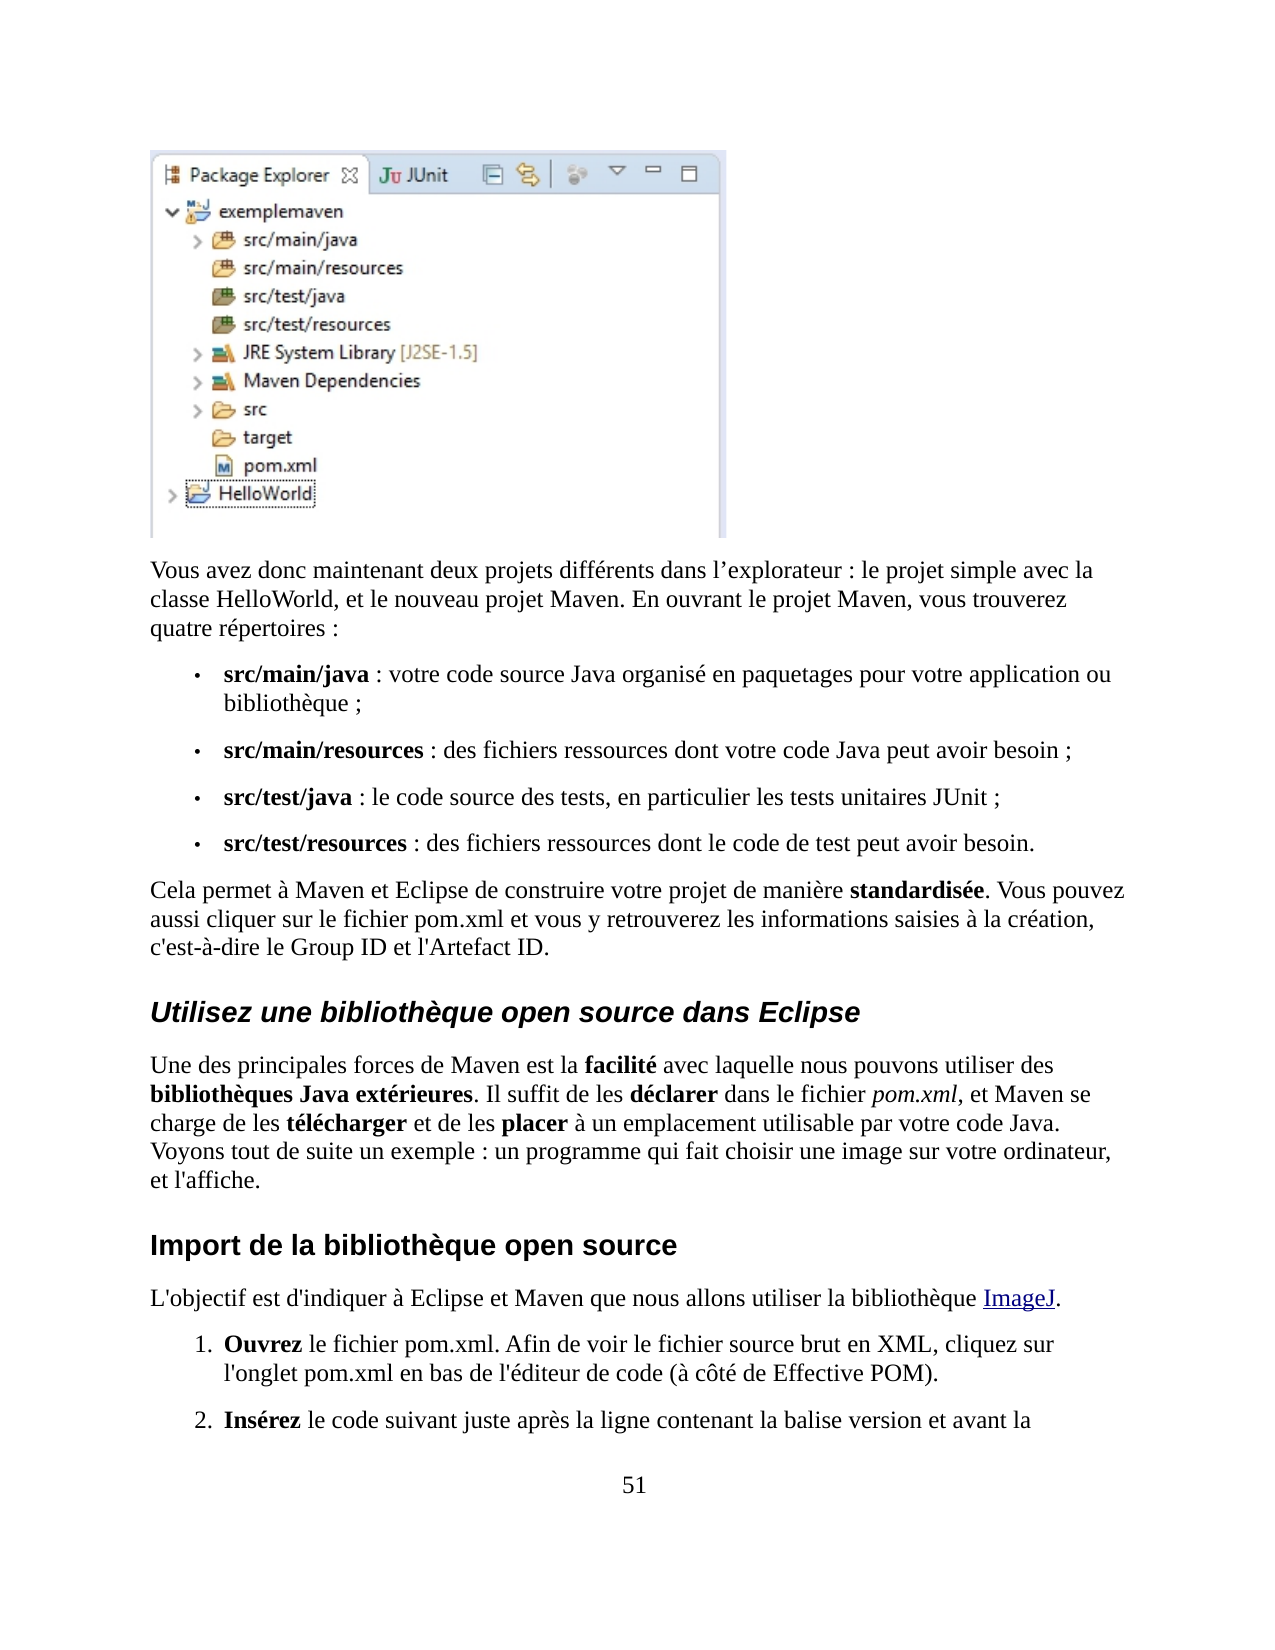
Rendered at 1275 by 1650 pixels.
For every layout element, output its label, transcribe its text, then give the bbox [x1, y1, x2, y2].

list src/main/resources : des fichiers ressources dont votre code Java peut avoir besoin ; [194, 735, 1125, 764]
subtitle Import de la bibliothèque open source [150, 1228, 1125, 1261]
list Ouvrez le fichier pom.xml. Afin de voir le fichier source brut en XML, cliquez sur l'onglet pom.xml en bas de l'éditeur de code (à côté de Effective POM). [194, 1329, 1125, 1387]
subtitle Utilisez une bibliothèque open source dans Eclipse [150, 995, 1125, 1029]
text L'objectif est d'indiquer à Eclipse et Maven que nous allons utiliser la bibliothèque ImageJ. [150, 1283, 1125, 1312]
list Insérez le code suivant juste après la ligne contenant la balise version et avant la [194, 1405, 1125, 1434]
list src/main/java : votre code source Java organisé en paquetages pour votre application ou bibliothèque ; [194, 659, 1125, 717]
text Cela permet à Maven et Eclipse de construire votre projet de manière standardisée. Vous pouvez aussi cliquer sur le fichier pom.xml et vous y retrouverez les informations saisies à la création, c'est-à-dire le Group ID et l'Artefact ID. [150, 875, 1125, 961]
list src/test/resources : des fichiers ressources dont le code de test peut avoir besoin. [194, 828, 1125, 857]
text Une des principales forces de Maven est la facilité avec laquelle nous pouvons utiliser des bibliothèques Java extérieures. Il suffit de les déclarer dans le fichier pom.xml, et Maven se charge de les télécharger et de les placer à un emplacement utilisable par votre code Java. Voyons tout de suite un exemple : un programme qui fait choisir une image sur votre ordinateur, et l'affiche. [150, 1050, 1125, 1194]
text Vous avez donc maintenant deux projets différents dans l’explorateur : le projet simple avec la classe HelloWorld, et le nouveau projet Maven. En ouvrant le projet Maven, vous trouverez quatre répertoires : [150, 555, 1125, 642]
picture [150, 150, 727, 538]
list src/test/java : le code source des tests, en particulier les tests unitaires JUnit ; [194, 782, 1125, 810]
